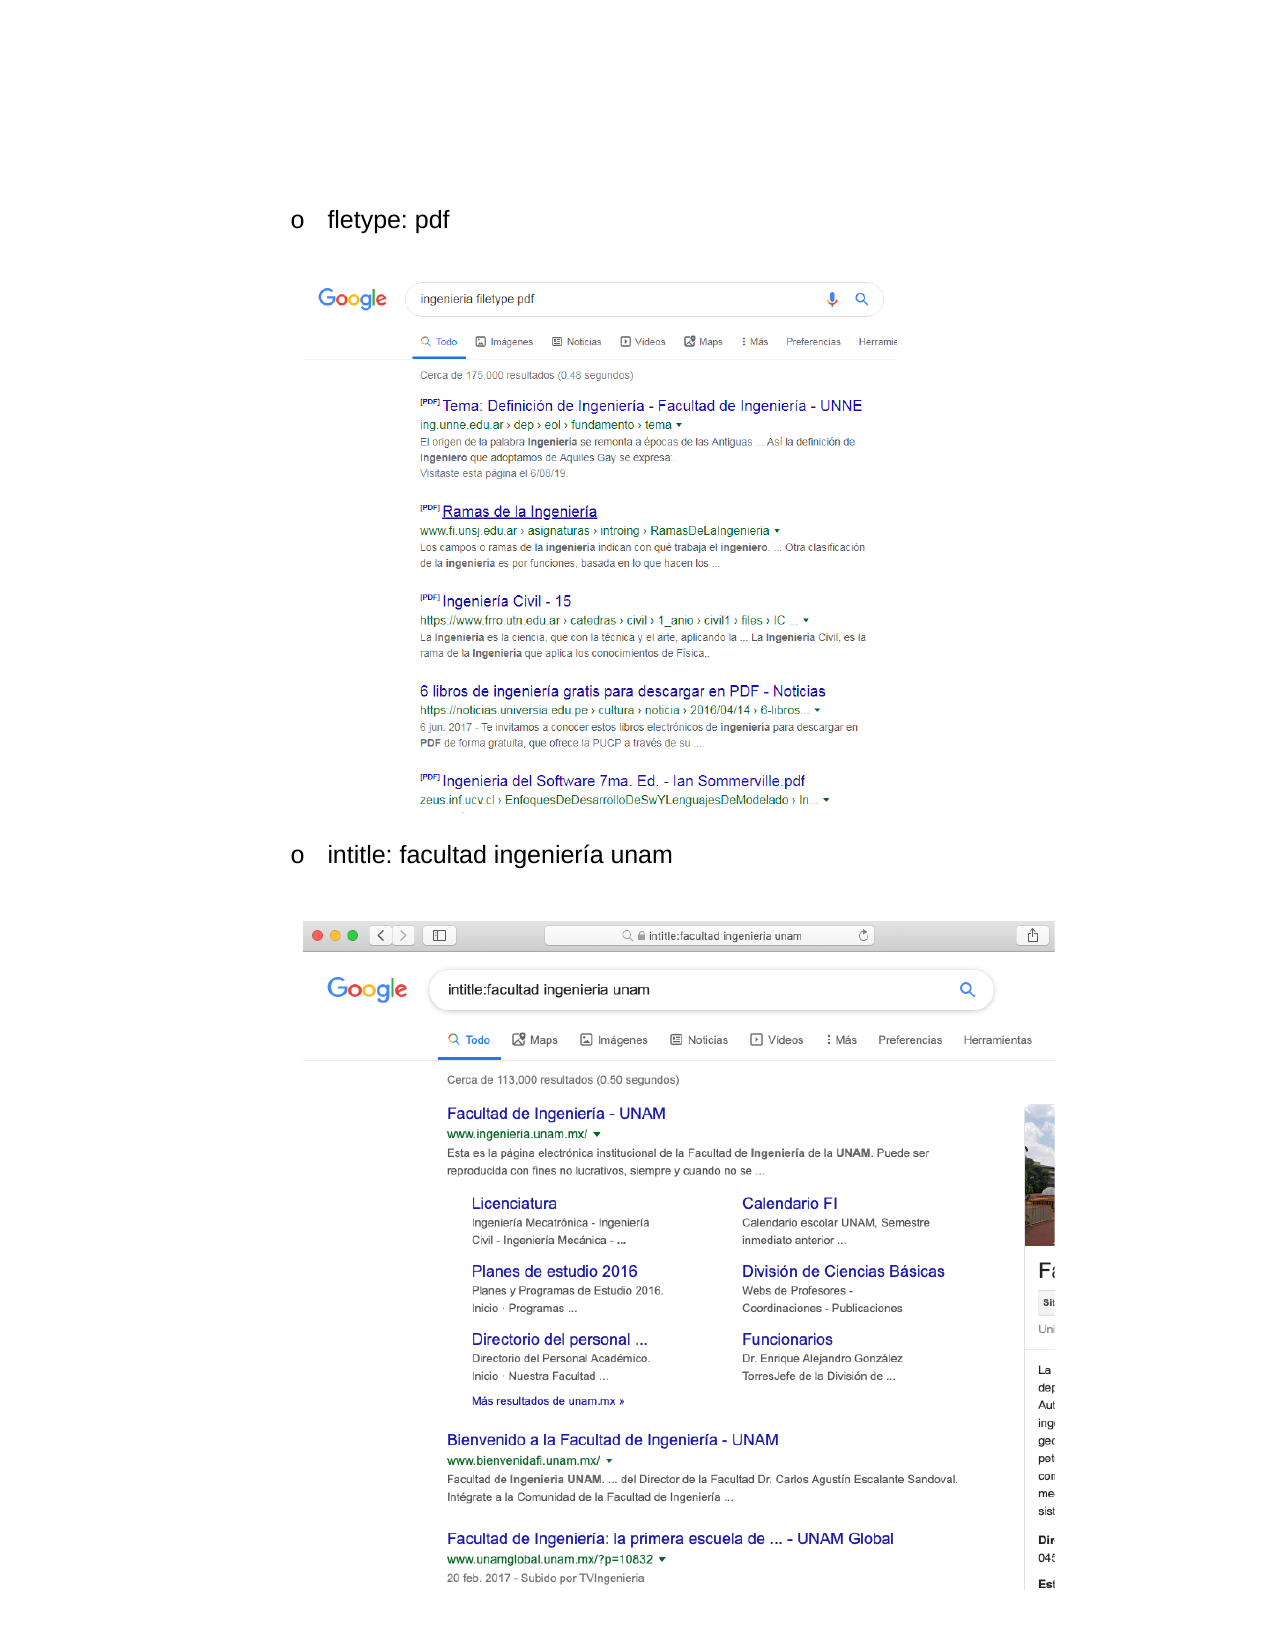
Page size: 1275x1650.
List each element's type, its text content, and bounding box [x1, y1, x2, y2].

list intitle: facultad ingeniería unam [290, 840, 1098, 871]
list fletype: pdf [290, 205, 1098, 236]
